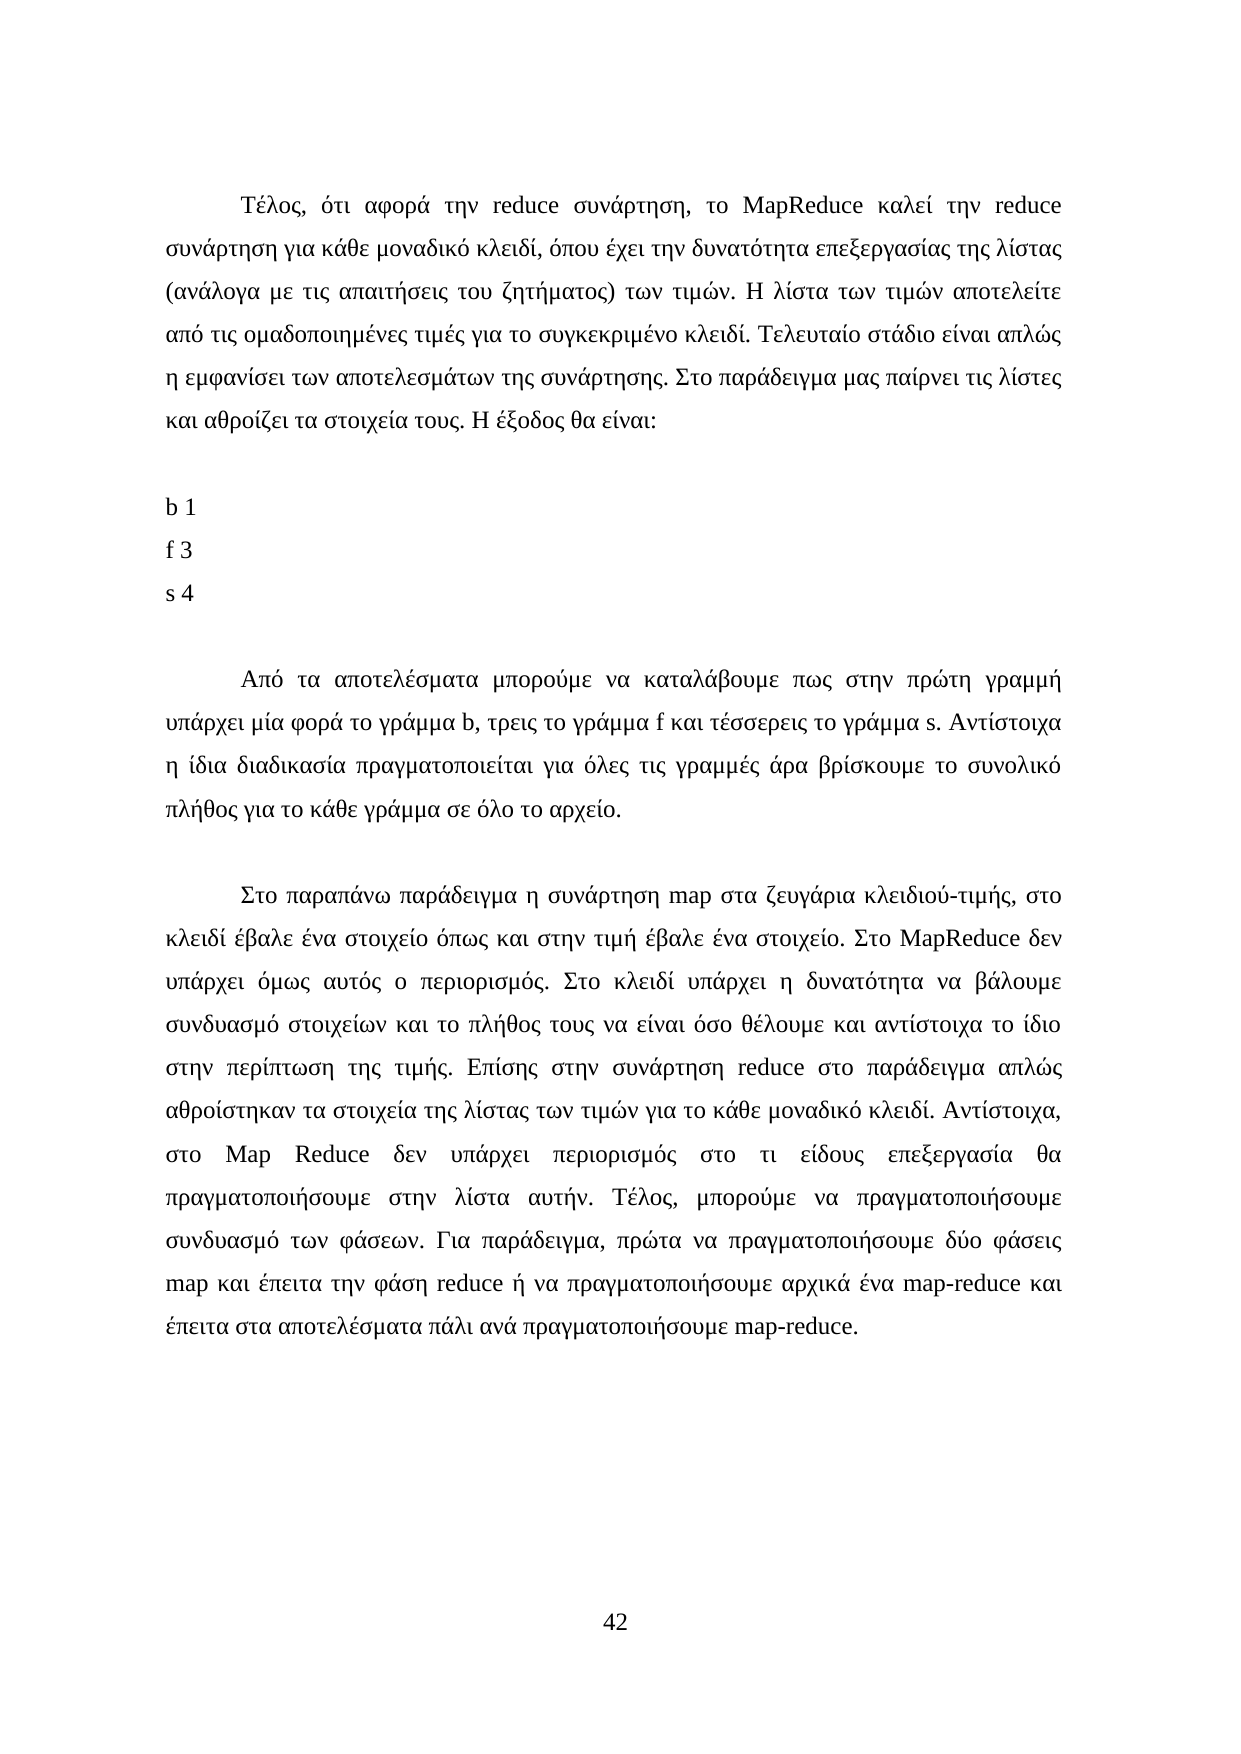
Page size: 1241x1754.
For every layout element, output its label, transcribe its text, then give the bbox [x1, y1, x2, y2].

text s 4 [165, 578, 1063, 607]
text Τέλος, ότι αφορά την reduce συνάρτηση, το MapReduce καλεί την reduce συνάρτηση για κάθε μοναδικό κλειδί, όπου έχει την δυνατότητα επεξεργασίας της λίστας (ανάλογα με τις απαιτήσεις του ζητήματος) των τιμών. Η λίστα των τιμών αποτελείτε από τις ομαδοποιημένες τιμές για το συγκεκριμένο κλειδί. Τελευταίο στάδιο είναι απλώς η εμφανίσει των αποτελεσμάτων της συνάρτησης. Στο παράδειγμα μας παίρνει τις λίστες και αθροίζει τα στοιχεία τους. Η έξοδος θα είναι: [165, 190, 1063, 434]
text Στο παραπάνω παράδειγμα η συνάρτηση map στα ζευγάρια κλειδιού-τιμής, στο κλειδί έβαλε ένα στοιχείο όπως και στην τιμή έβαλε ένα στοιχείο. Στο MapReduce δεν υπάρχει όμως αυτός ο περιορισμός. Στο κλειδί υπάρχει η δυνατότητα να βάλουμε συνδυασμό στοιχείων και το πλήθος τους να είναι όσο θέλουμε και αντίστοιχα το ίδιο στην περίπτωση της τιμής. Επίσης στην συνάρτηση reduce στο παράδειγμα απλώς αθροίστηκαν τα στοιχεία της λίστας των τιμών για το κάθε μοναδικό κλειδί. Αντίστοιχα, στο Map Reduce δεν υπάρχει περιορισμός στο τι είδους επεξεργασία θα πραγματοποιήσουμε στην λίστα αυτήν. Τέλος, μπορούμε να πραγματοποιήσουμε συνδυασμό των φάσεων. Για παράδειγμα, πρώτα να πραγματοποιήσουμε δύο φάσεις map και έπειτα την φάση reduce ή να πραγματοποιήσουμε αρχικά ένα map-reduce και έπειτα στα αποτελέσματα πάλι ανά πραγματοποιήσουμε map-reduce. [165, 880, 1063, 1340]
text Από τα αποτελέσματα μπορούμε να καταλάβουμε πως στην πρώτη γραμμή υπάρχει μία φορά το γράμμα b, τρεις το γράμμα f και τέσσερεις το γράμμα s. Αντίστοιχα η ίδια διαδικασία πραγματοποιείται για όλες τις γραμμές άρα βρίσκουμε το συνολικό πλήθος για το κάθε γράμμα σε όλο το αρχείο. [165, 664, 1063, 822]
text f 3 [165, 535, 1063, 564]
text b 1 [165, 492, 1063, 521]
